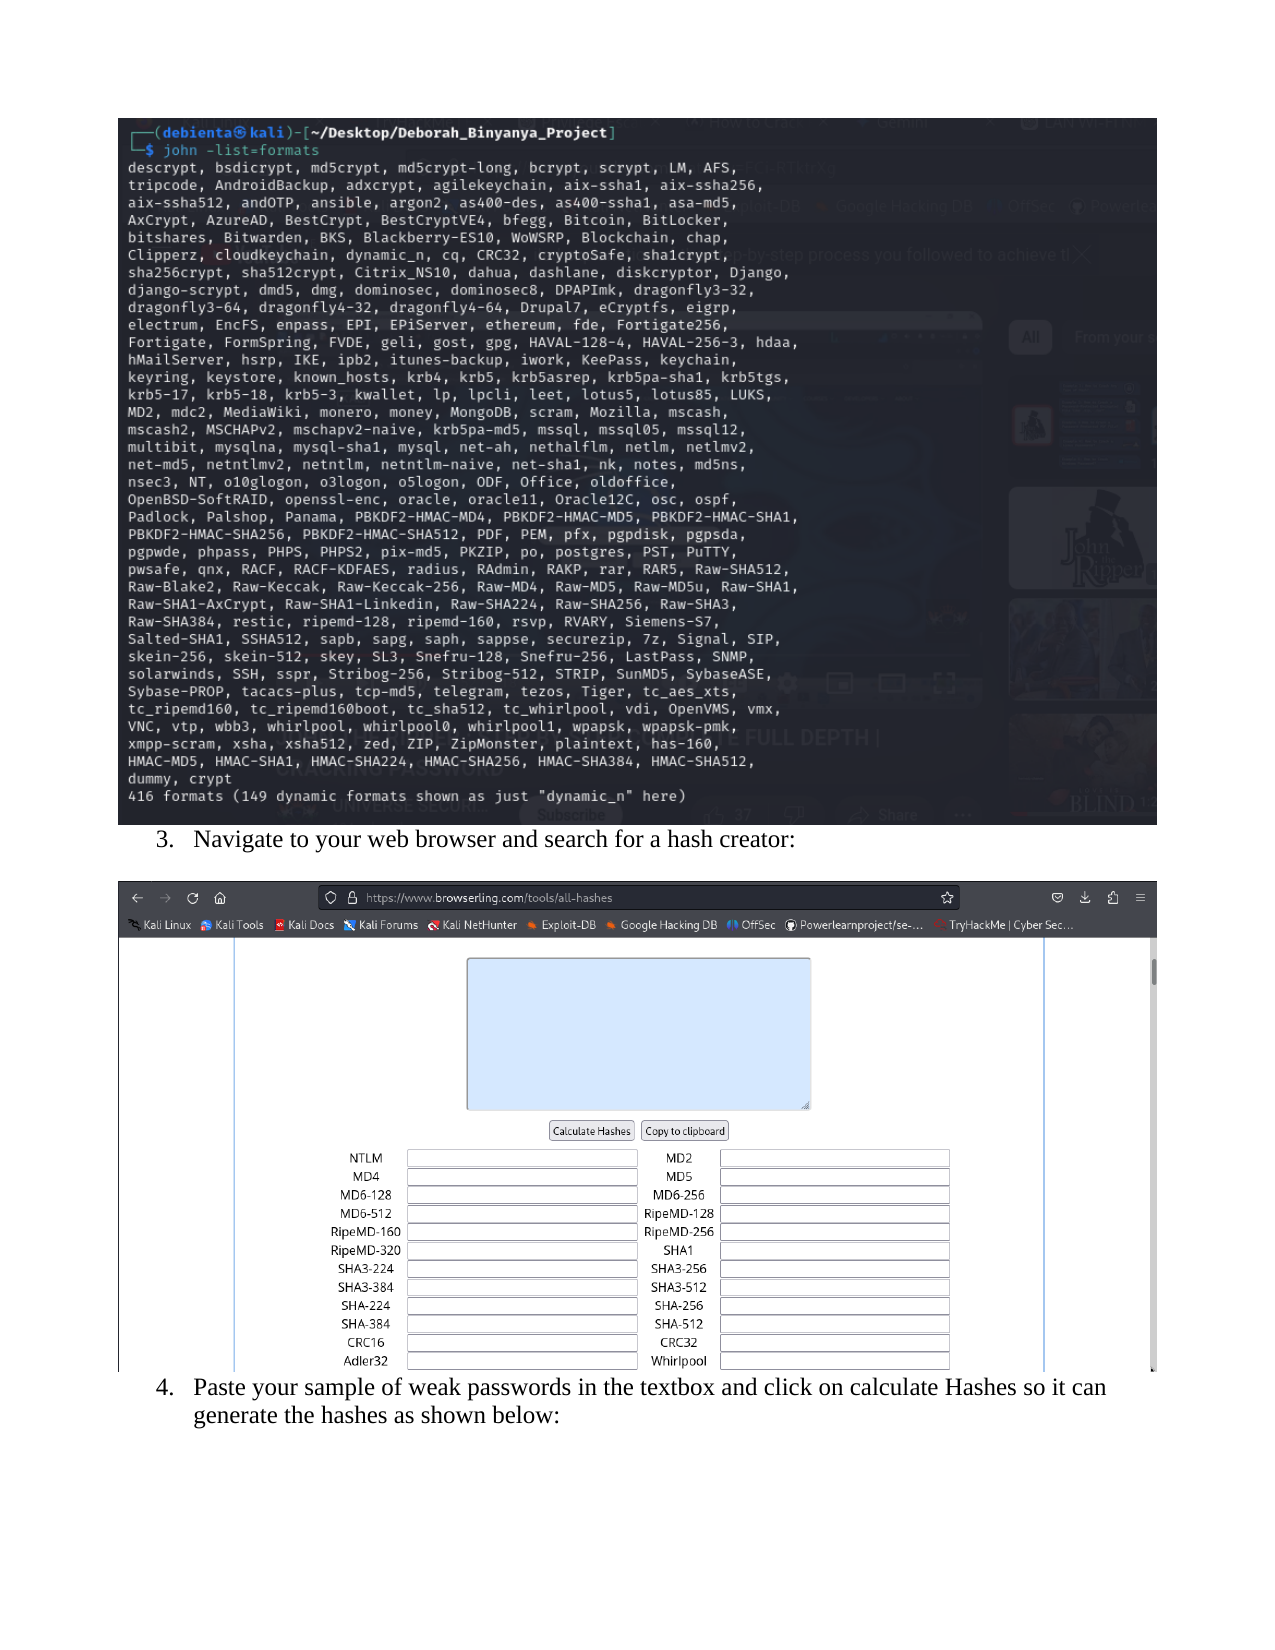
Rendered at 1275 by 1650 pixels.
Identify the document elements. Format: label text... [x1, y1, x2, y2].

list Paste your sample of weak passwords in the textbox and click on calculate Hashes so it can generate the hashes as shown below: [156, 1372, 1157, 1429]
list Navigate to your web browser and search for a hash creator: [156, 825, 1157, 853]
picture [118, 118, 1157, 825]
picture [118, 881, 1157, 1372]
